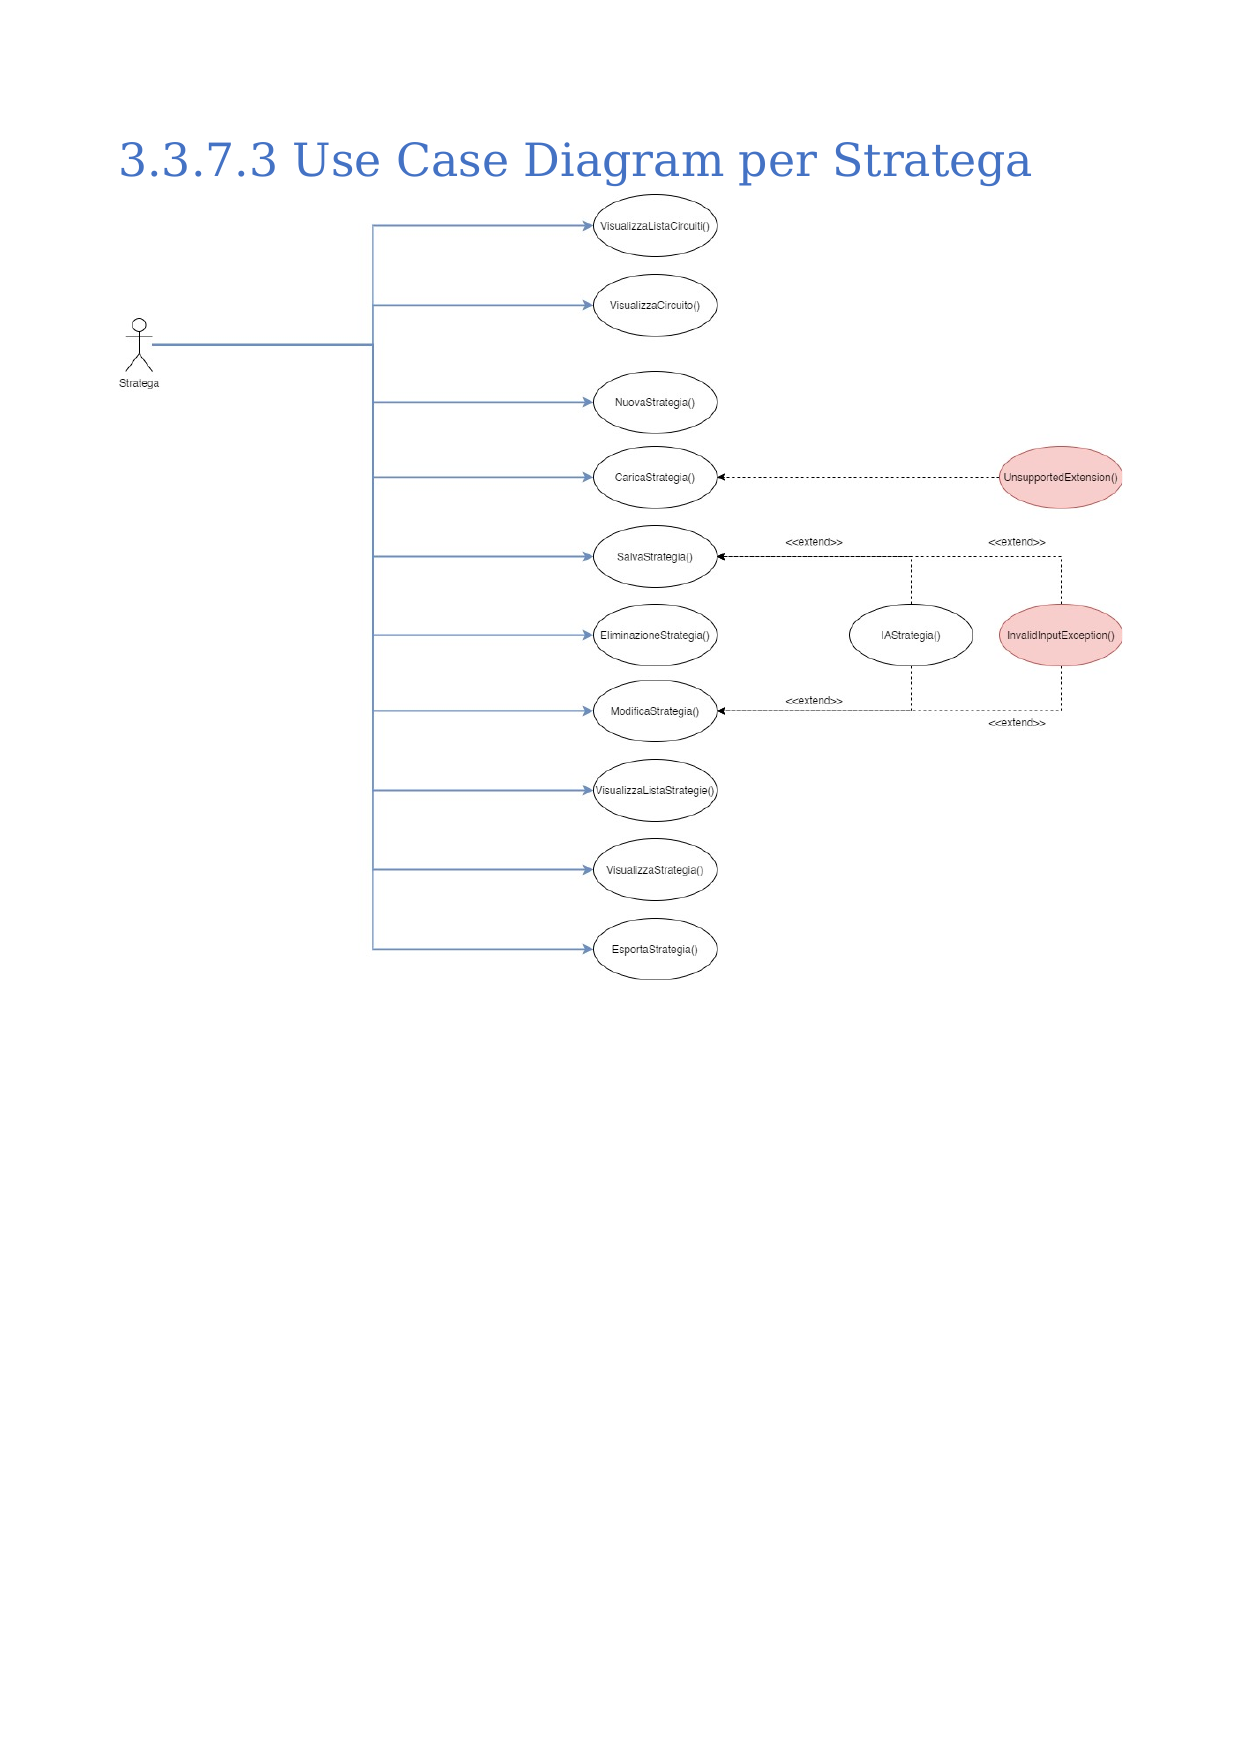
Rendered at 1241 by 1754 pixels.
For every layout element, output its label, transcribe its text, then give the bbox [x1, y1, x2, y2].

subtitle 3.3.7.3 Use Case Diagram per Stratega [118, 131, 1122, 186]
picture [118, 194, 1123, 980]
